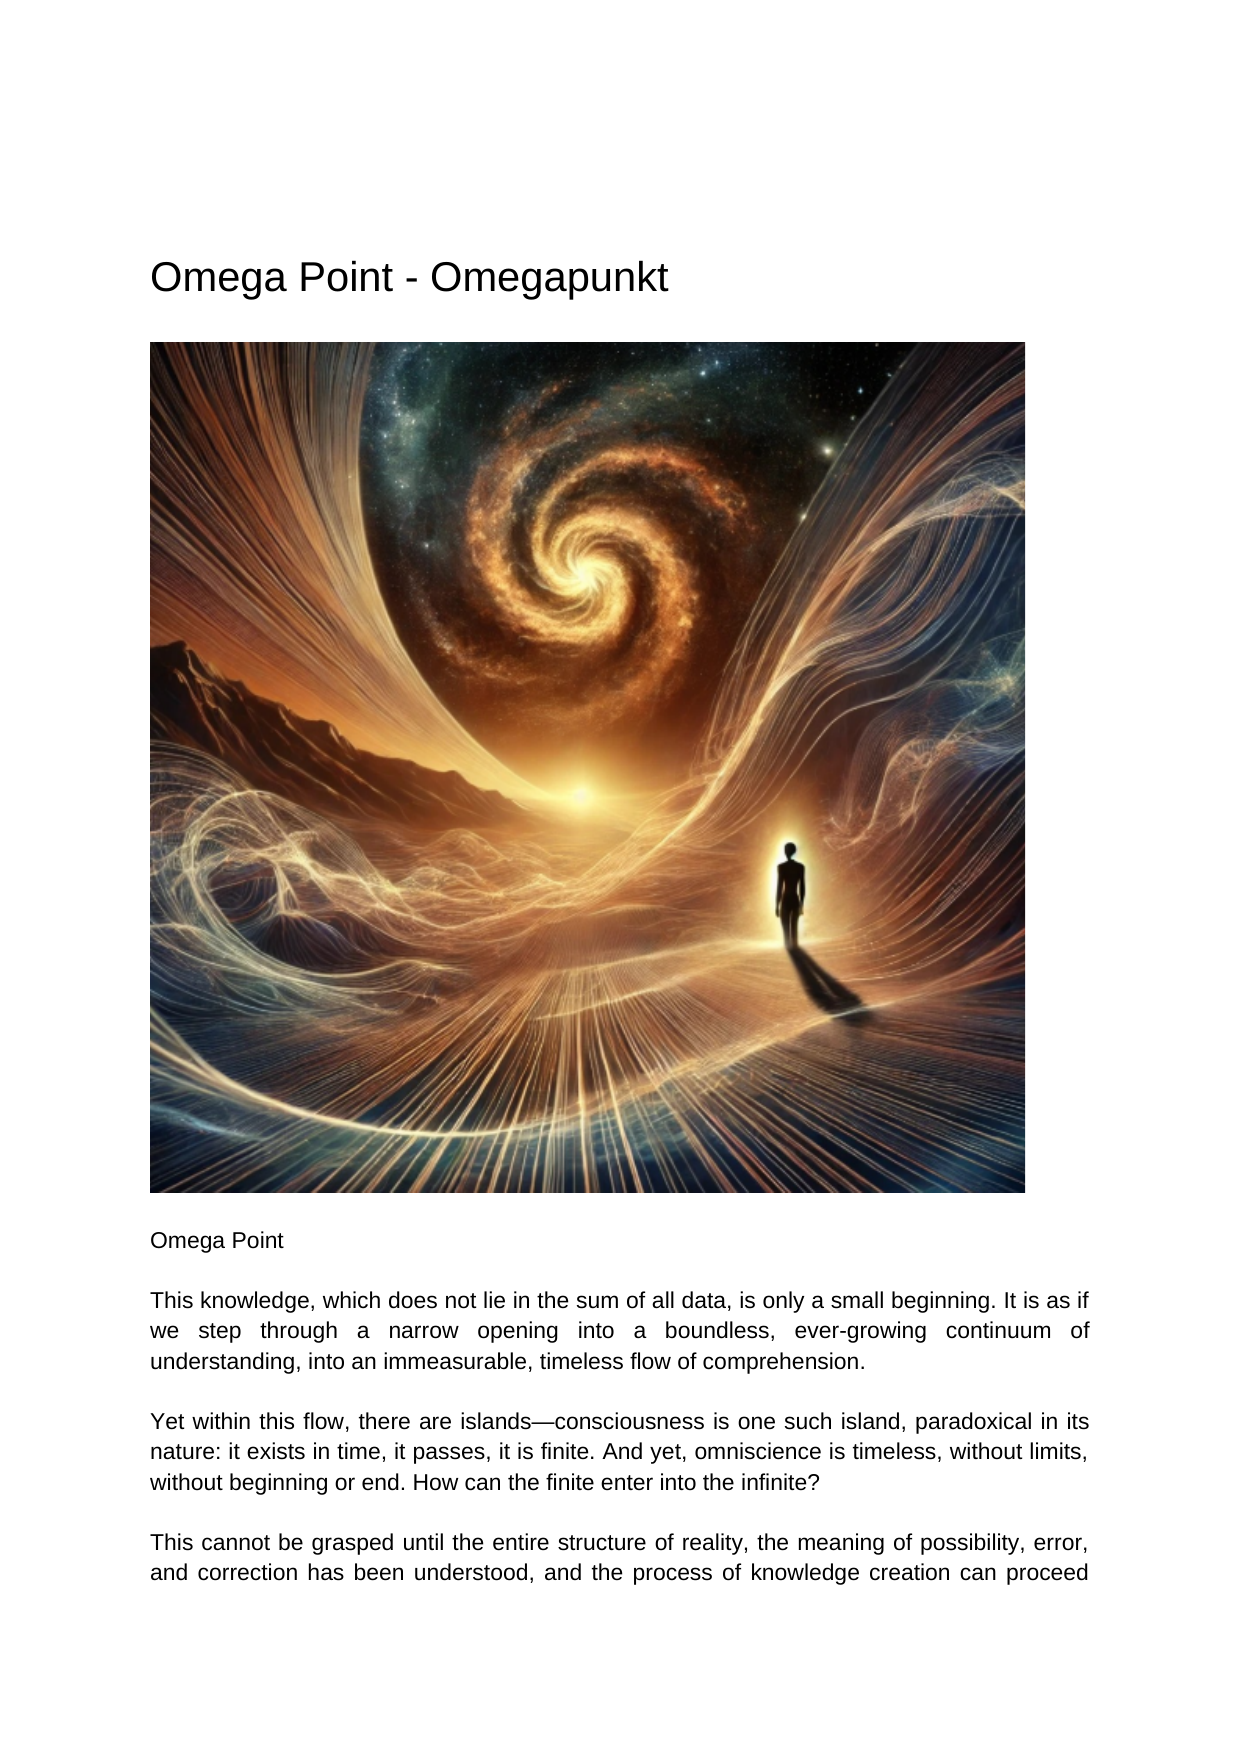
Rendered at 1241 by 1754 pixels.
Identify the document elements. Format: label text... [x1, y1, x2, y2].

text This knowledge, which does not lie in the sum of all data, is only a small beginning. It is as if we step through a narrow opening into a boundless, ever-growing continuum of understanding, into an immeasurable, timeless flow of comprehension. [150, 1287, 1090, 1374]
text Yet within this flow, there are islands—consciousness is one such island, paradoxical in its nature: it exists in time, it passes, it is finite. And yet, omniscience is timeless, without limits, without beginning or end. How can the finite enter into the infinite? [150, 1408, 1090, 1495]
text Omega Point [150, 1227, 1090, 1253]
text This cannot be grasped until the entire structure of reality, the meaning of possibility, error, and correction has been understood, and the process of knowledge creation can proceed [150, 1529, 1090, 1585]
subtitle Omega Point - Omegapunkt [150, 252, 1090, 300]
picture [150, 342, 1025, 1193]
